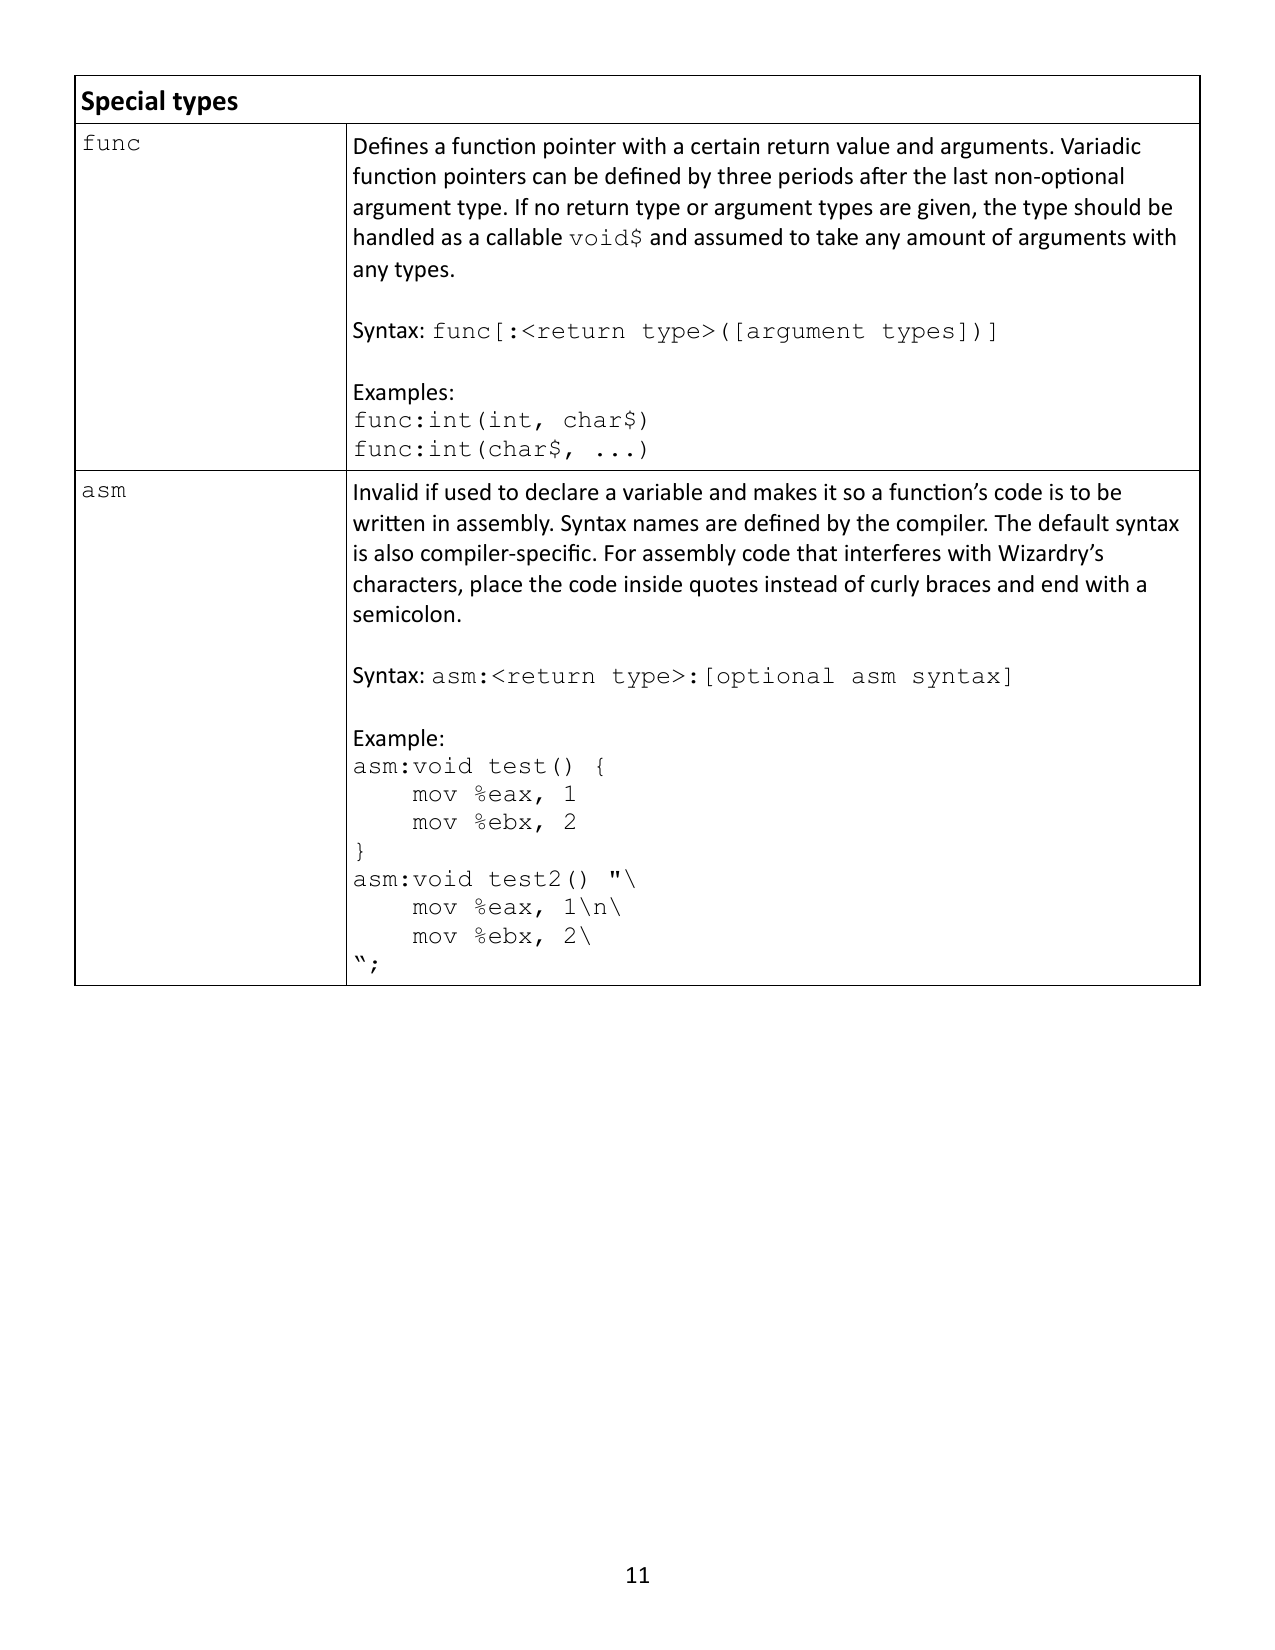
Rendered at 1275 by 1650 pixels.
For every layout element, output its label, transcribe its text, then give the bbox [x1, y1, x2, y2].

table_cell asm [76, 471, 346, 984]
table_header Special types [76, 76, 1199, 123]
table_cell func [76, 124, 346, 469]
table_cell Invalid if used to declare a variable and makes it so a function’s code is to be written in assembly. Syntax names are defined by the compiler. The default syntax is also compiler-specific. For assembly code that interferes with Wizardry’s characters, place the code inside quotes instead of curly braces and end with a semicolon. Syntax: asm:<return type>:[optional asm syntax] Example: asm:void test() { mov %eax, 1 mov %ebx, 2 } asm:void test2() "\ mov %eax, 1\n\ mov %ebx, 2\ “; [347, 471, 1199, 984]
table_cell Defines a function pointer with a certain return value and arguments. Variadic function pointers can be defined by three periods after the last non-optional argument type. If no return type or argument types are given, the type should be handled as a callable void$ and assumed to take any amount of arguments with any types. Syntax: func[:<return type>([argument types])] Examples: func:int(int, char$) func:int(char$, ...) [347, 124, 1199, 469]
